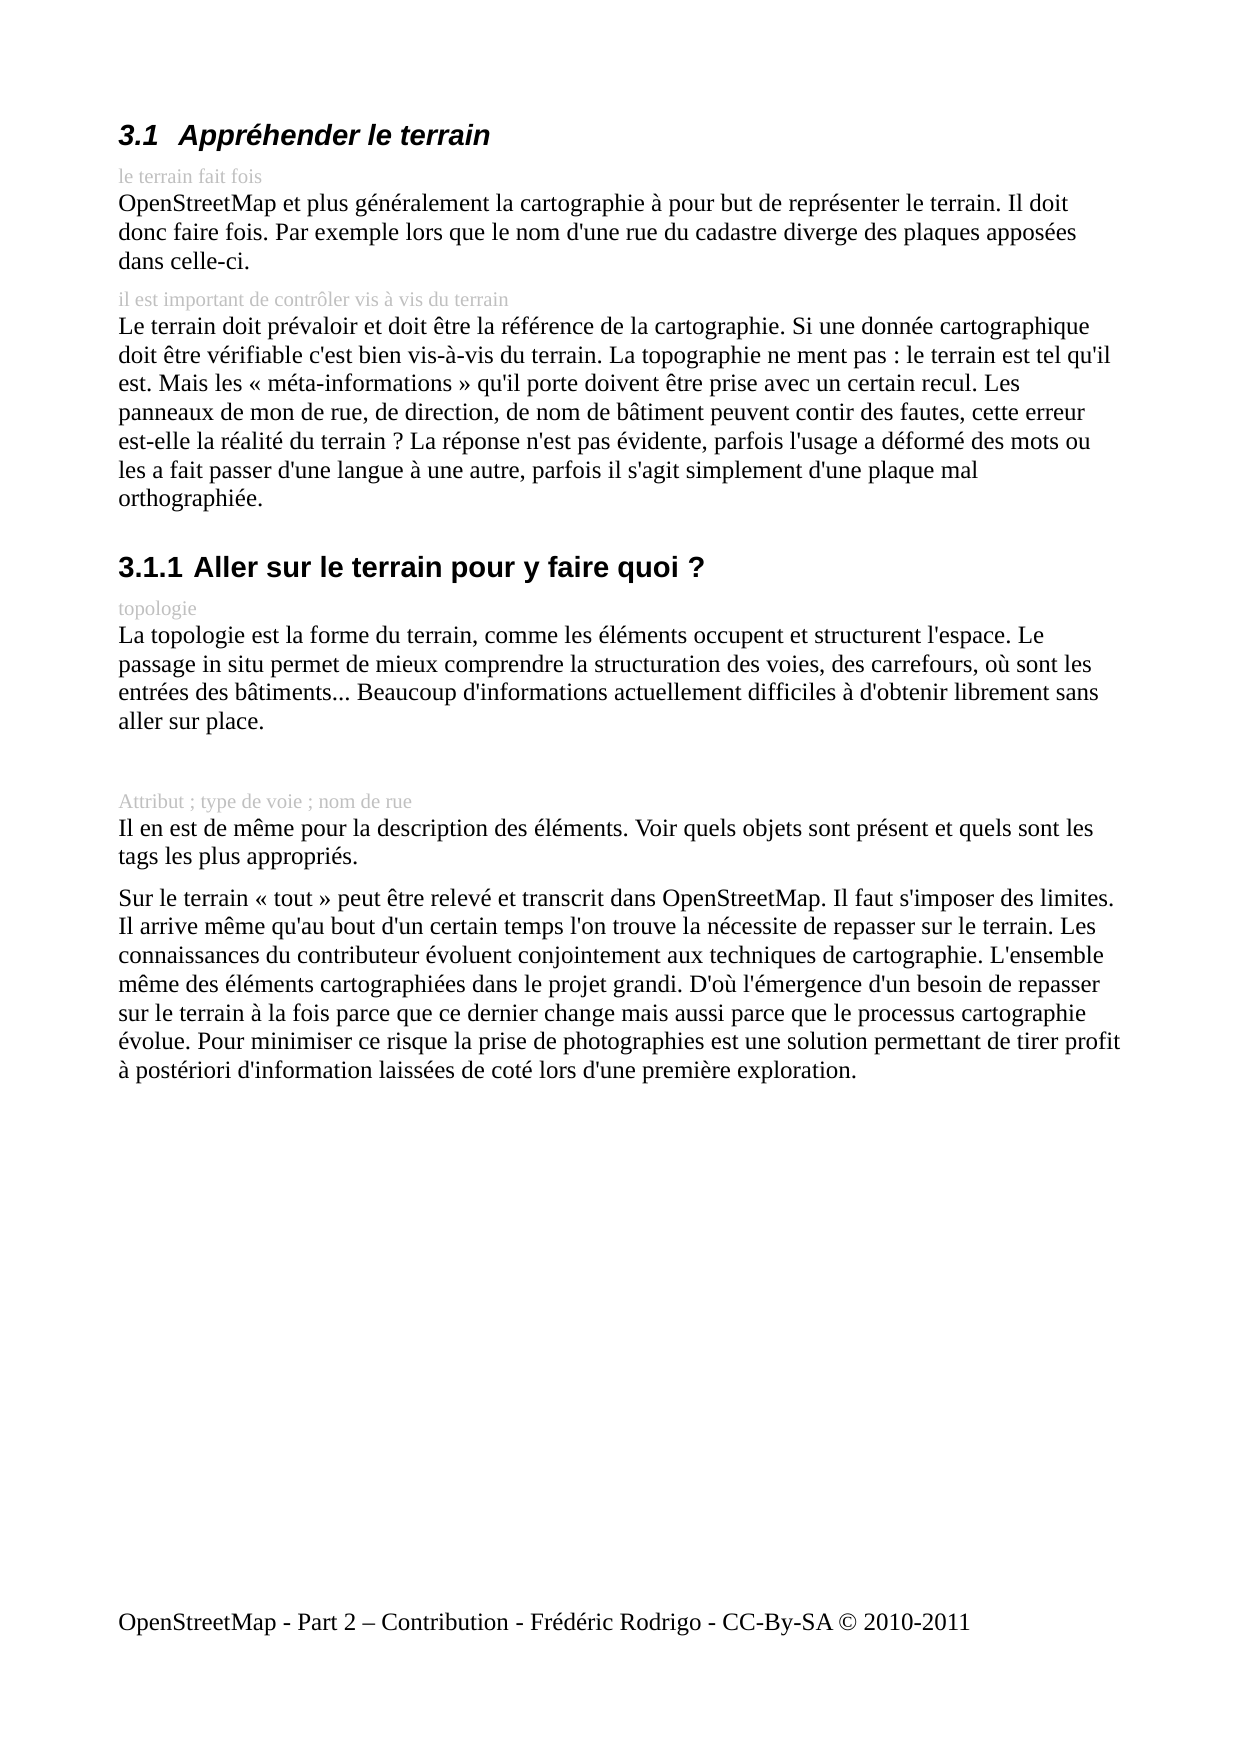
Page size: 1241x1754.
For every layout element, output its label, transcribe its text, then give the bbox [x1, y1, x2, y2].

text Il en est de même pour la description des éléments. Voir quels objets sont présent et quels sont les tags les plus appropriés. [118, 813, 1122, 870]
text Sur le terrain « tout » peut être relevé et transcrit dans OpenStreetMap. Il faut s'imposer des limites. Il arrive même qu'au bout d'un certain temps l'on trouve la nécessite de repasser sur le terrain. Les connaissances du contributeur évoluent conjointement aux techniques de cartographie. L'ensemble même des éléments cartographiées dans le projet grandi. D'où l'émergence d'un besoin de repasser sur le terrain à la fois parce que ce dernier change mais aussi parce que le processus cartographie évolue. Pour minimiser ce risque la prise de photographies est une solution permettant de tirer profit à postériori d'information laissées de coté lors d'une première exploration. [118, 883, 1122, 1084]
subtitle Appréhender le terrain [118, 118, 1122, 152]
text Attribut ; type de voie ; nom de rue [118, 789, 1122, 813]
text il est important de contrôler vis à vis du terrain [118, 287, 1122, 311]
text Le terrain doit prévaloir et doit être la référence de la cartographie. Si une donnée cartographique doit être vérifiable c'est bien vis-à-vis du terrain. La topographie ne ment pas : le terrain est tel qu'il est. Mais les « méta-informations » qu'il porte doivent être prise avec un certain recul. Les panneaux de mon de rue, de direction, de nom de bâtiment peuvent contir des fautes, cette erreur est-elle la réalité du terrain ? La réponse n'est pas évidente, parfois l'usage a déformé des mots ou les a fait passer d'une langue à une autre, parfois il s'agit simplement d'une plaque mal orthographiée. [118, 311, 1122, 512]
text OpenStreetMap et plus généralement la cartographie à pour but de représenter le terrain. Il doit donc faire fois. Par exemple lors que le nom d'une rue du cadastre diverge des plaques apposées dans celle-ci. [118, 188, 1122, 274]
text topologie [118, 596, 1122, 620]
text le terrain fait fois [118, 164, 1122, 188]
subtitle Aller sur le terrain pour y faire quoi ? [118, 550, 1122, 583]
text La topologie est la forme du terrain, comme les éléments occupent et structurent l'espace. Le passage in situ permet de mieux comprendre la structuration des voies, des carrefours, où sont les entrées des bâtiments... Beaucoup d'informations actuellement difficiles à d'obtenir librement sans aller sur place. [118, 620, 1122, 735]
